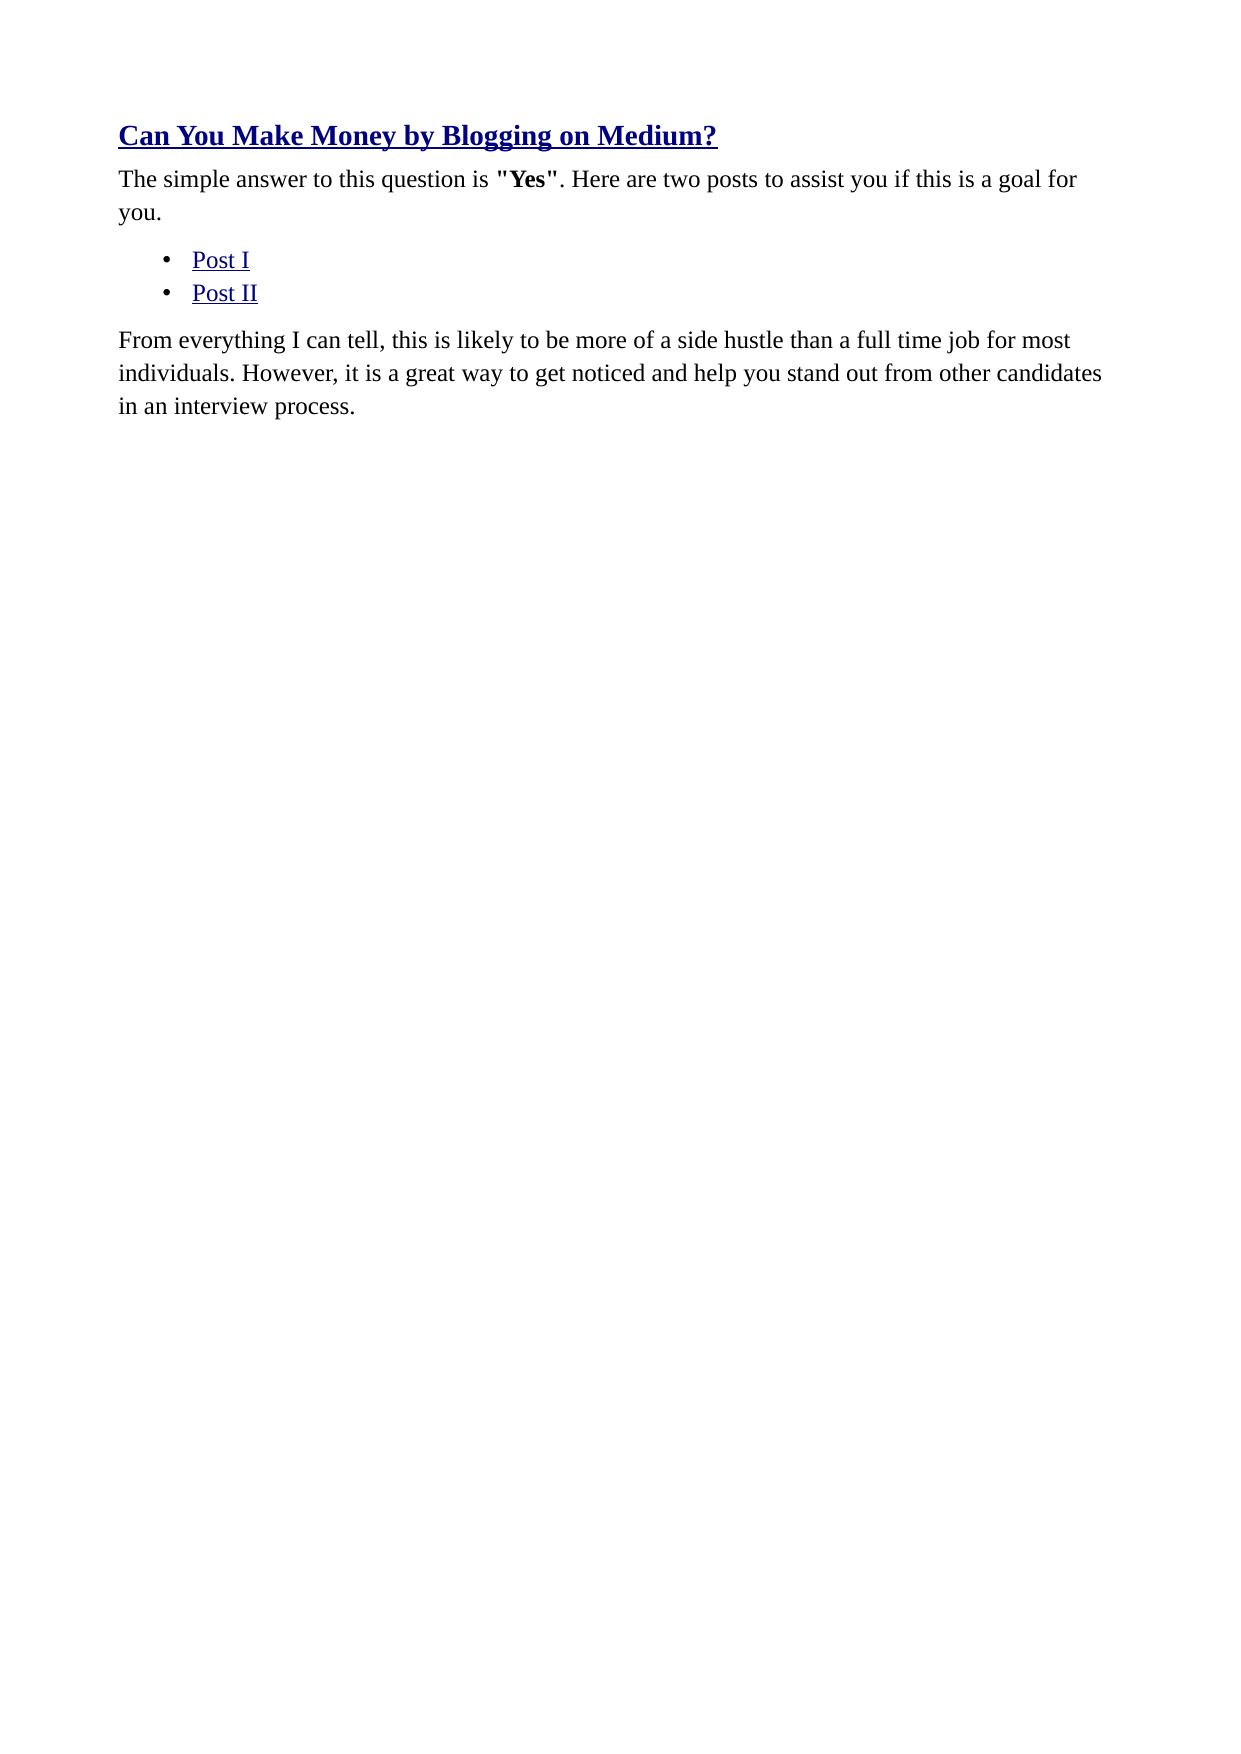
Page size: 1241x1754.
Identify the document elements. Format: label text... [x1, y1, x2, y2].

list Post II [162, 278, 1122, 307]
text From everything I can tell, this is likely to be more of a side hustle than a full time job for most individuals. However, it is a great way to get noticed and help you stand out from other candidates in an interview process. [118, 325, 1122, 420]
subtitle Can You Make Money by Blogging on Medium? [118, 118, 1122, 152]
list Post I [162, 245, 1122, 273]
text The simple answer to this question is "Yes". Here are two posts to assist you if this is a goal for you. [118, 164, 1122, 226]
